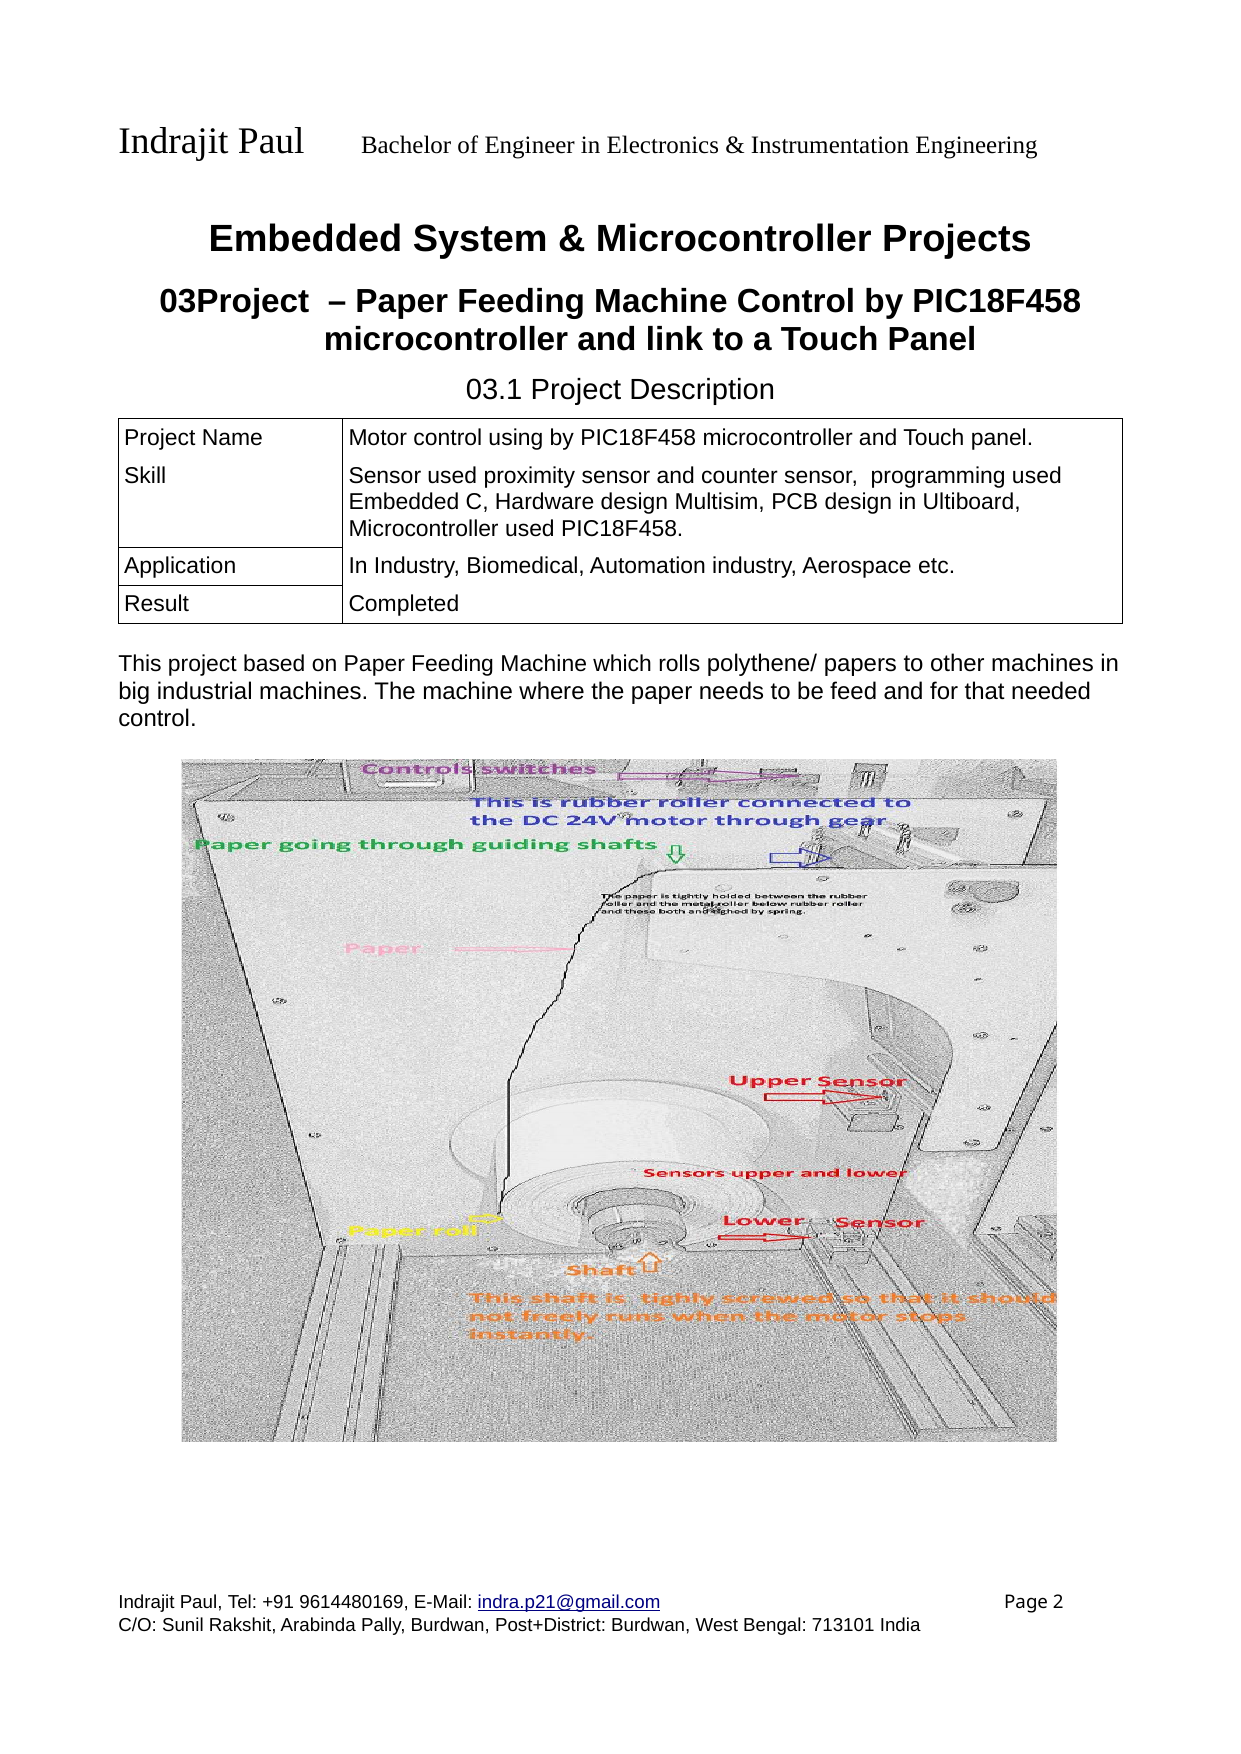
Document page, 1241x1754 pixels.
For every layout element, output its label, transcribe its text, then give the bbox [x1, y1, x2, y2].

table_cell In Industry, Biomedical, Automation industry, Aerospace etc. [343, 547, 1122, 584]
table_cell Skill [119, 456, 342, 547]
table_cell Application [119, 548, 342, 584]
table_cell Result [119, 586, 342, 622]
subtitle 03.1 Project Description [118, 372, 1122, 406]
picture [181, 759, 1059, 1442]
table_cell Completed [343, 585, 1122, 622]
text This project based on Paper Feeding Machine which rolls polythene/ papers to other machines in big industrial machines. The machine where the paper needs to be feed and for that needed control. [118, 649, 1122, 732]
subtitle Embedded System & Microcontroller Projects [118, 216, 1122, 260]
table_header Project Name [119, 419, 342, 456]
table_header Motor control using by PIC18F458 microcontroller and Touch panel. [343, 419, 1122, 456]
subtitle 03Project – Paper Feeding Machine Control by PIC18F458 microcontroller and link to a Touch Panel [118, 281, 1122, 358]
table_cell Sensor used proximity sensor and counter sensor, programming used Embedded C, Hardware design Multisim, PCB design in Ultiboard, Microcontroller used PIC18F458. [343, 456, 1122, 547]
